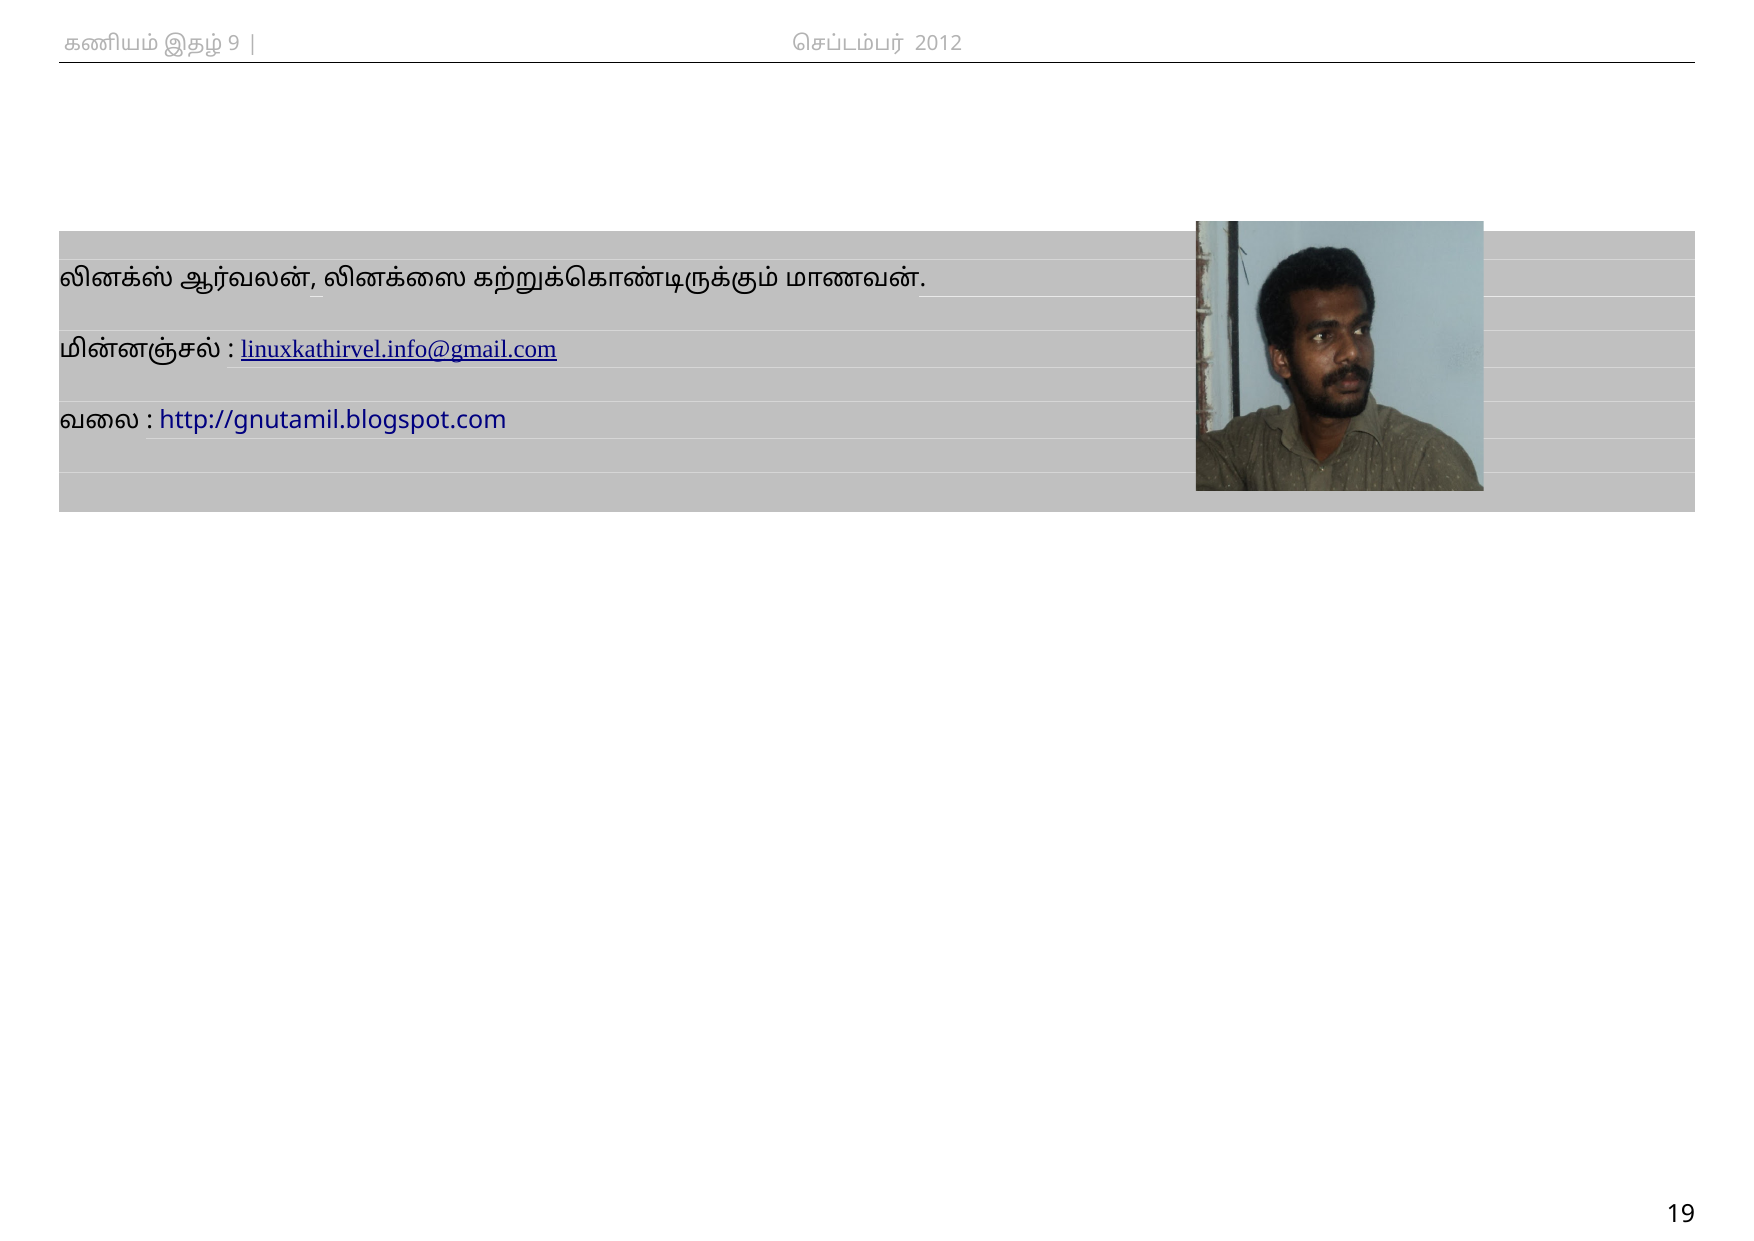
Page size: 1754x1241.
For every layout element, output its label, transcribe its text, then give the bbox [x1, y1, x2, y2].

list வலை : http://gnutamil.blogspot.com [59, 402, 1195, 439]
list [1484, 331, 1695, 368]
text லினக்ஸ் ஆர்வலன், லினக்ஸை கற்றுக்கொண்டிருக்கும் மாணவன். [59, 260, 1195, 297]
list மின்னஞ்சல் : linuxkathirvel.info@gmail.com [59, 331, 1195, 368]
text [1484, 260, 1695, 297]
picture [1195, 221, 1484, 491]
list [1484, 402, 1695, 439]
